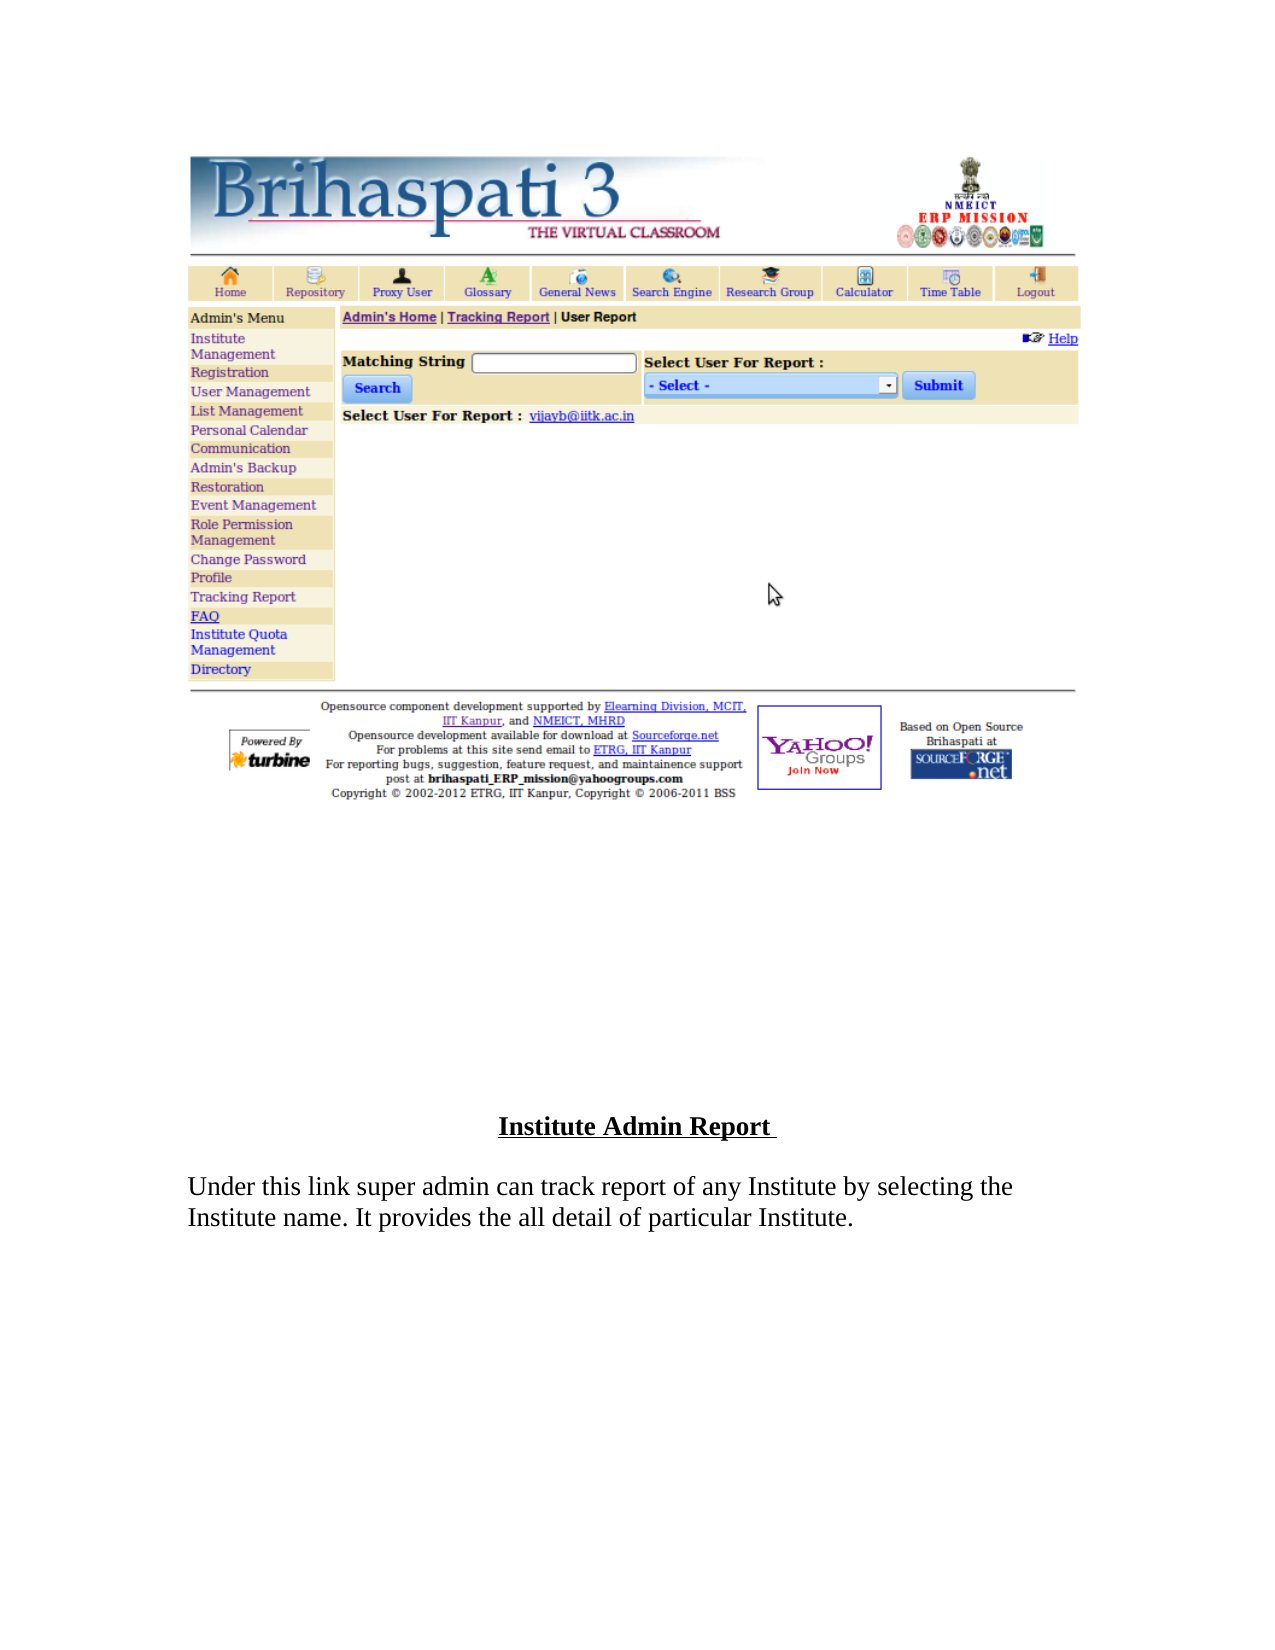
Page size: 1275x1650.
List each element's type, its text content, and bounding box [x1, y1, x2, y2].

text Under this link super admin can track report of any Institute by selecting the Institute name. It provides the all detail of particular Institute. [187, 1170, 1087, 1232]
picture [187, 150, 1088, 825]
text Institute Admin Report [187, 1109, 1087, 1141]
